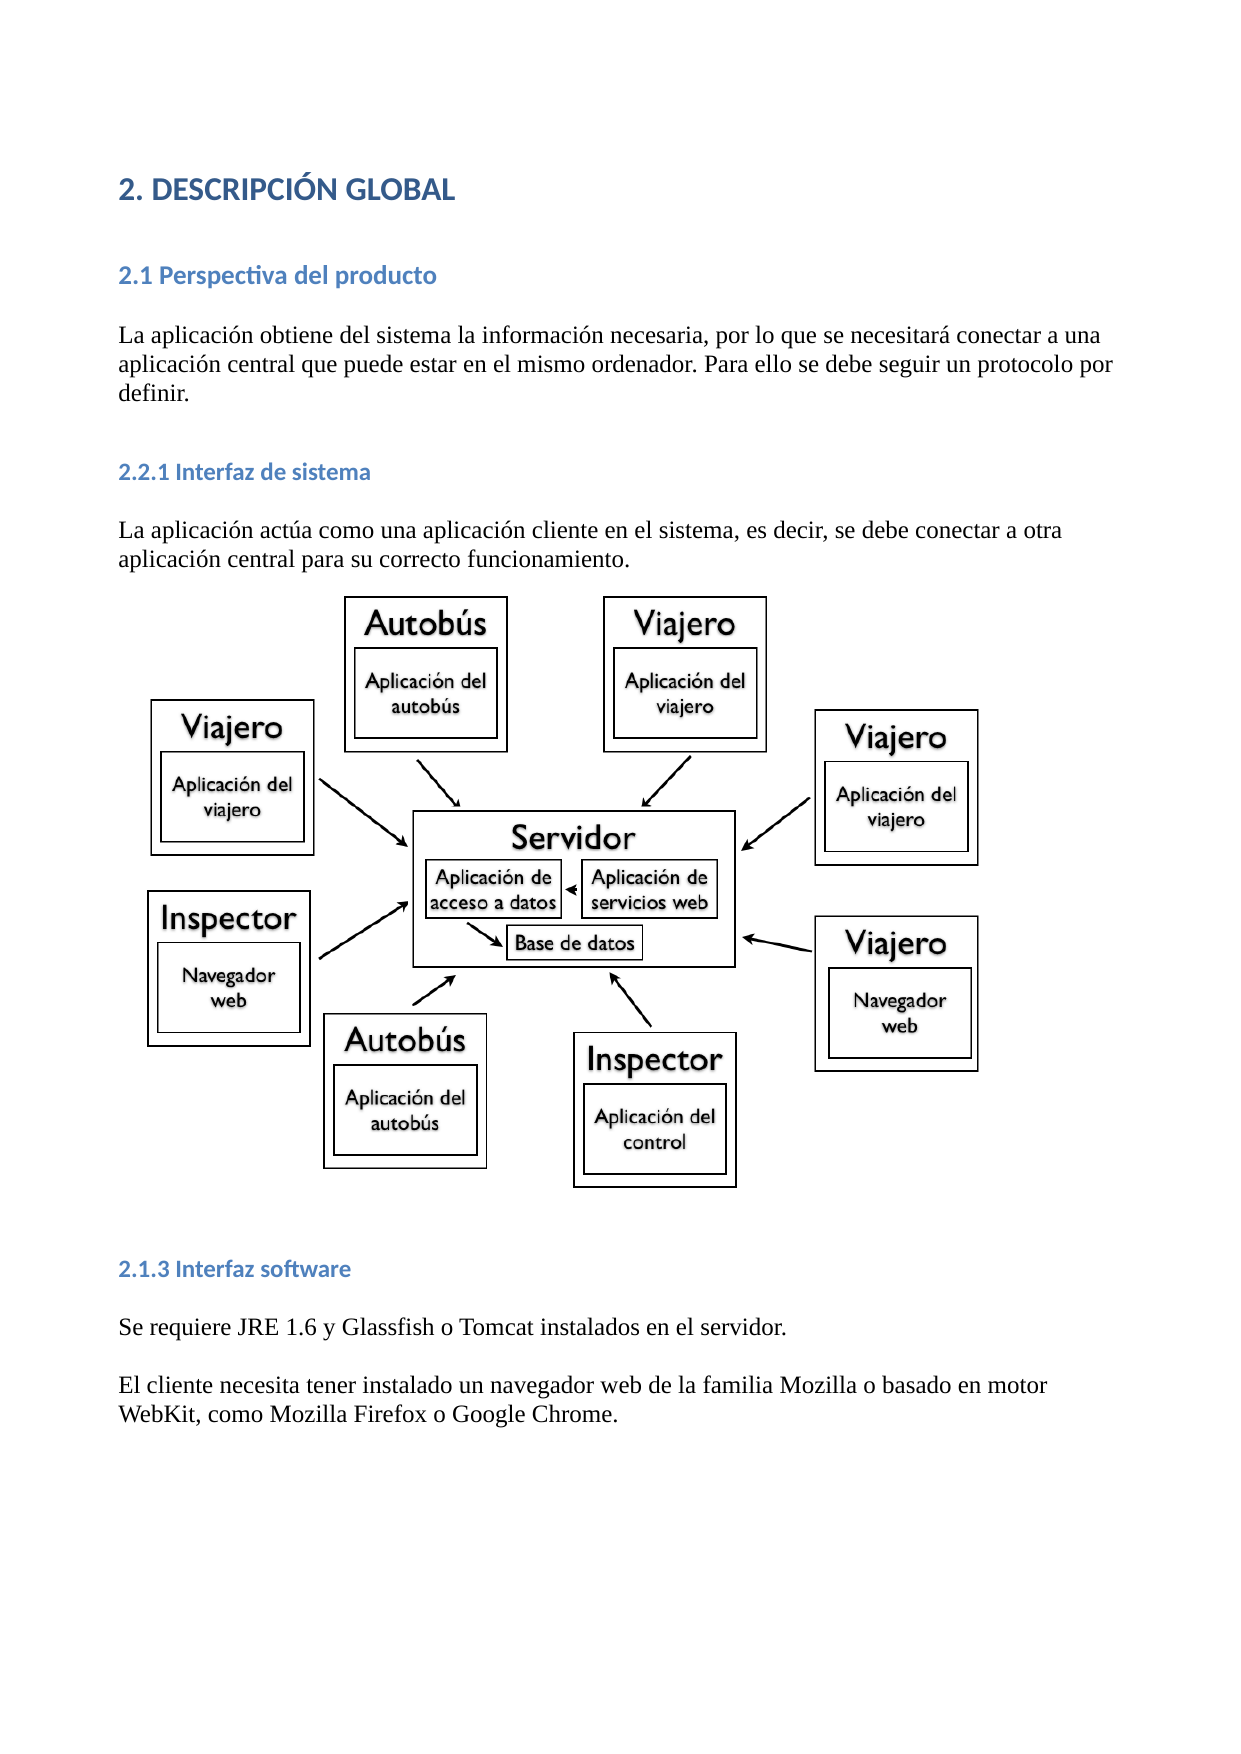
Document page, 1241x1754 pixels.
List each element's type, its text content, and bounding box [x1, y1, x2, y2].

subtitle 2.1.3 Interfaz software [118, 1253, 1122, 1284]
subtitle 2.2.1 Interfaz de sistema [118, 456, 1122, 487]
text La aplicación actúa como una aplicación cliente en el sistema, es decir, se debe conectar a otra aplicación central para su correcto funcionamiento. [118, 515, 1122, 573]
subtitle 2.1 Perspectiva del producto [118, 258, 1122, 291]
subtitle 2. DESCRIPCIÓN GLOBAL [118, 168, 1122, 209]
text La aplicación obtiene del sistema la información necesaria, por lo que se necesitará conectar a una aplicación central que puede estar en el mismo ordenador. Para ello se debe seguir un protocolo por definir. [118, 320, 1122, 406]
text Se requiere JRE 1.6 y Glassfish o Tomcat instalados en el servidor. [118, 1312, 1122, 1341]
text El cliente necesita tener instalado un navegador web de la familia Mozilla o basado en motor WebKit, como Mozilla Firefox o Google Chrome. [118, 1370, 1122, 1427]
picture [134, 581, 987, 1195]
